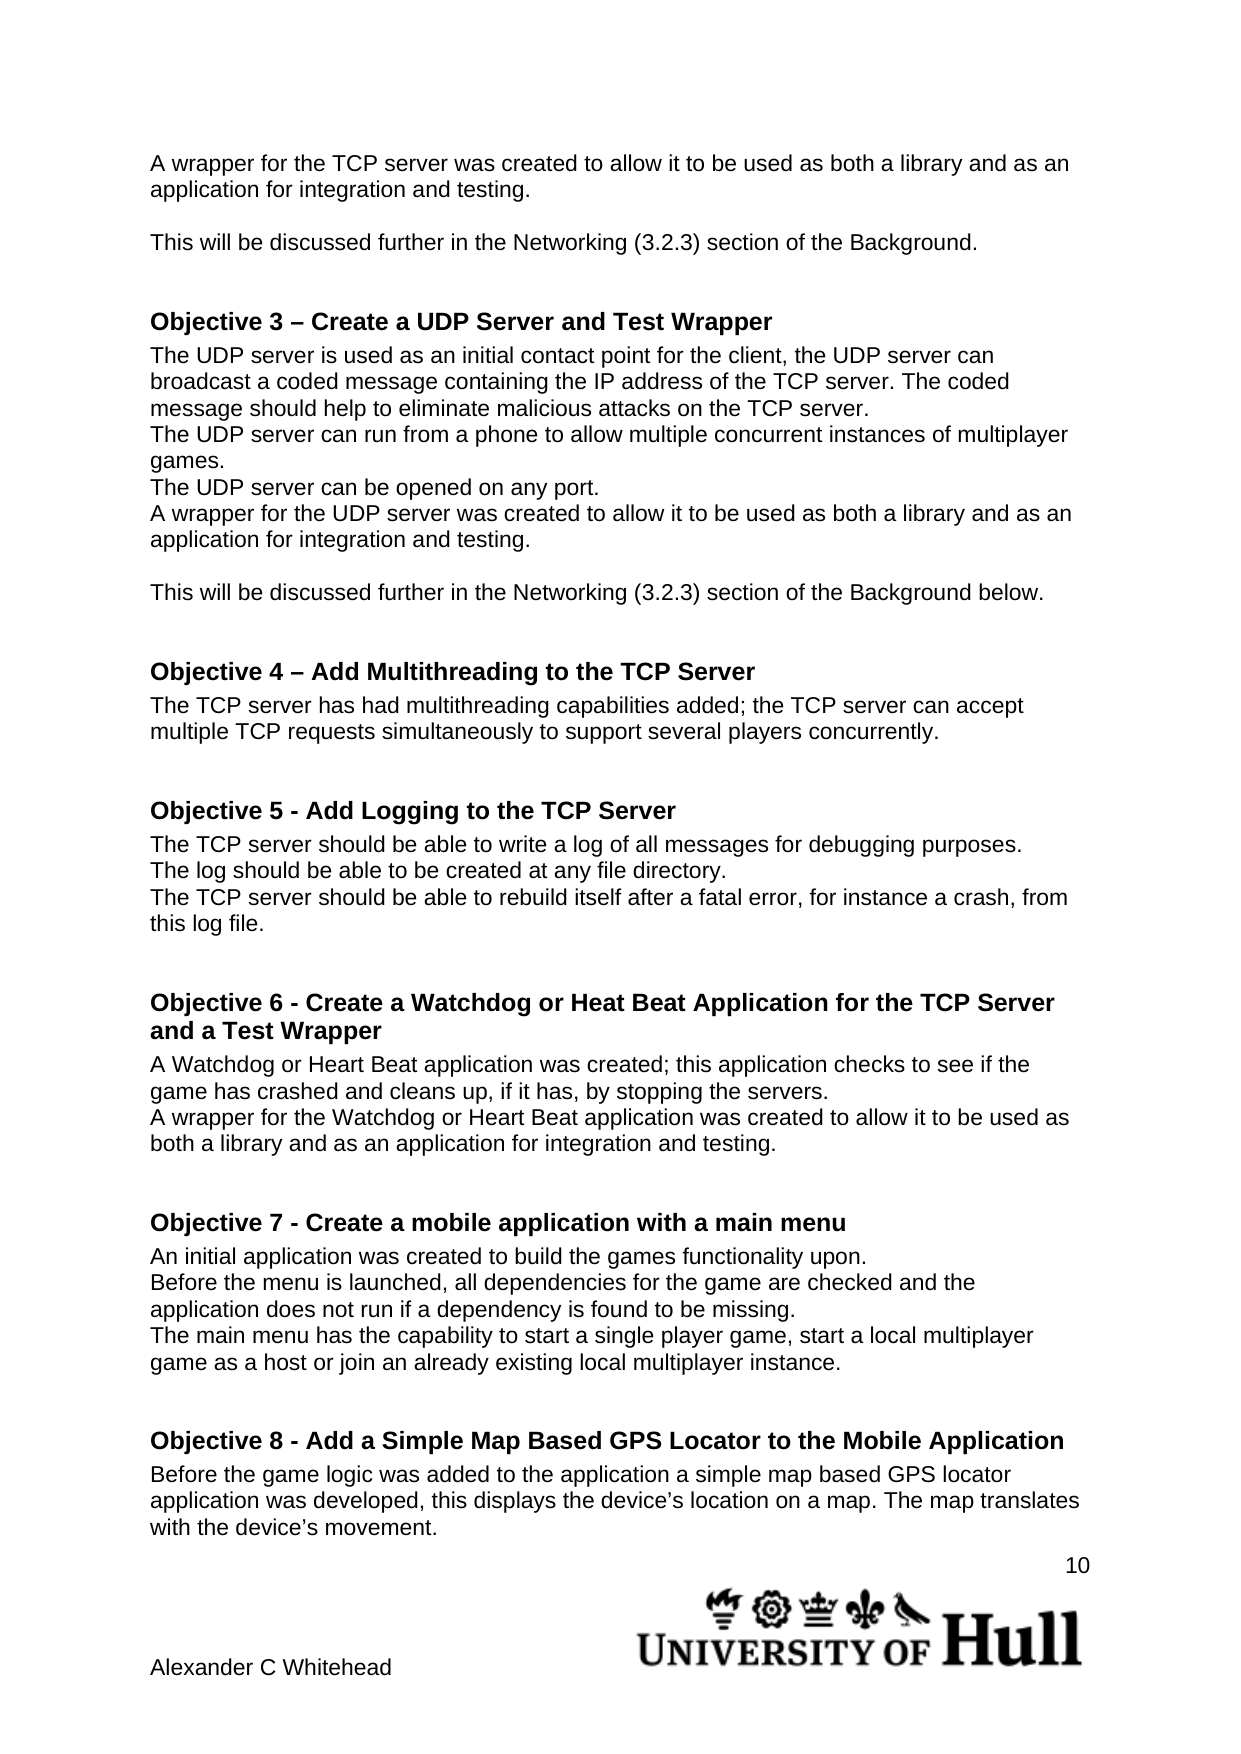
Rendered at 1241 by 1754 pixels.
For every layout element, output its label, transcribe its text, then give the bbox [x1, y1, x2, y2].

picture [630, 1578, 1091, 1676]
text A Watchdog or Heart Beat application was created; this application checks to see if the game has crashed and cleans up, if it has, by stopping the servers. [150, 1051, 1090, 1104]
subtitle Objective 5 - Add Logging to the TCP Server [150, 796, 1090, 824]
text The log should be able to be created at any file directory. [150, 857, 1090, 883]
subtitle Objective 8 - Add a Simple Map Based GPS Locator to the Mobile Application [150, 1426, 1090, 1455]
subtitle Objective 4 – Add Multithreading to the TCP Server [150, 657, 1090, 685]
text The UDP server can run from a phone to allow multiple concurrent instances of multiplayer games. [150, 421, 1090, 473]
text The UDP server can be opened on any port. [150, 473, 1090, 500]
subtitle Objective 3 – Create a UDP Server and Test Wrapper [150, 307, 1090, 336]
text An initial application was created to build the games functionality upon. [150, 1243, 1090, 1269]
text Before the menu is launched, all dependencies for the game are checked and the application does not run if a dependency is found to be missing. [150, 1269, 1090, 1322]
text The UDP server is used as an initial contact point for the client, the UDP server can broadcast a coded message containing the IP address of the TCP server. The coded message should help to eliminate malicious attacks on the TCP server. [150, 342, 1090, 421]
text This will be discussed further in the Networking (3.2.3) section of the Background below. [150, 579, 1090, 605]
text A wrapper for the Watchdog or Heart Beat application was created to allow it to be used as both a library and as an application for integration and testing. [150, 1104, 1090, 1157]
text A wrapper for the TCP server was created to allow it to be used as both a library and as an application for integration and testing. [150, 150, 1090, 203]
text The main menu has the capability to start a single player game, start a local multiplayer game as a host or join an already existing local multiplayer instance. [150, 1322, 1090, 1375]
subtitle Objective 6 - Create a Watchdog or Heat Beat Application for the TCP Server and a Test Wrapper [150, 987, 1090, 1045]
text A wrapper for the UDP server was created to allow it to be used as both a library and as an application for integration and testing. [150, 500, 1090, 553]
text The TCP server should be able to write a log of all messages for debugging purposes. [150, 831, 1090, 857]
text The TCP server has had multithreading capabilities added; the TCP server can accept multiple TCP requests simultaneously to support several players concurrently. [150, 692, 1090, 744]
text Before the game logic was added to the application a simple map based GPS locator application was developed, this displays the device’s location on a map. The map translates with the device’s movement. [150, 1461, 1090, 1540]
subtitle Objective 7 - Create a mobile application with a main menu [150, 1208, 1090, 1237]
text The TCP server should be able to rebuild itself after a fatal error, for instance a crash, from this log file. [150, 883, 1090, 936]
text This will be discussed further in the Networking (3.2.3) section of the Background. [150, 229, 1090, 255]
